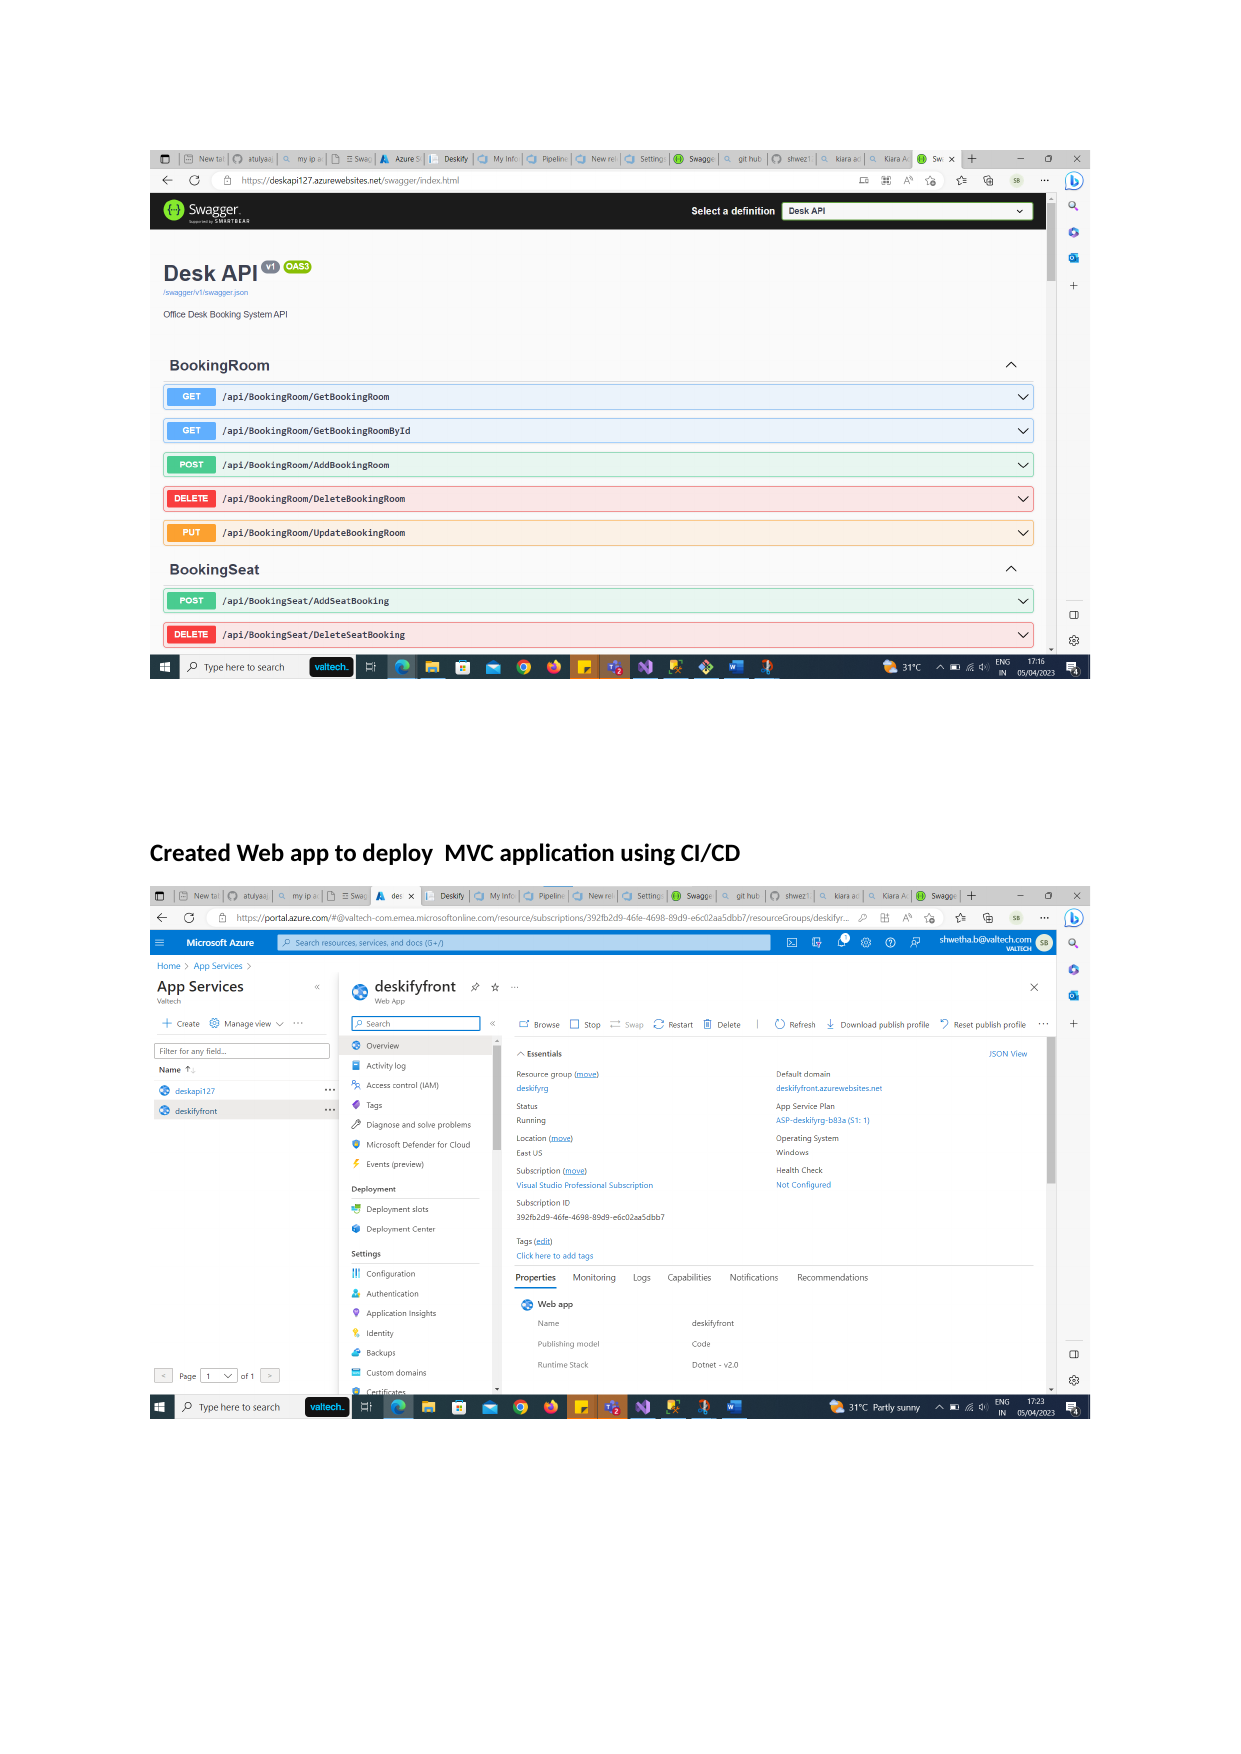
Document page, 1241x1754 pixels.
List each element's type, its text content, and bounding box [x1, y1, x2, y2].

text Created Web app to deploy MVC application using CI/CD [150, 838, 1090, 868]
